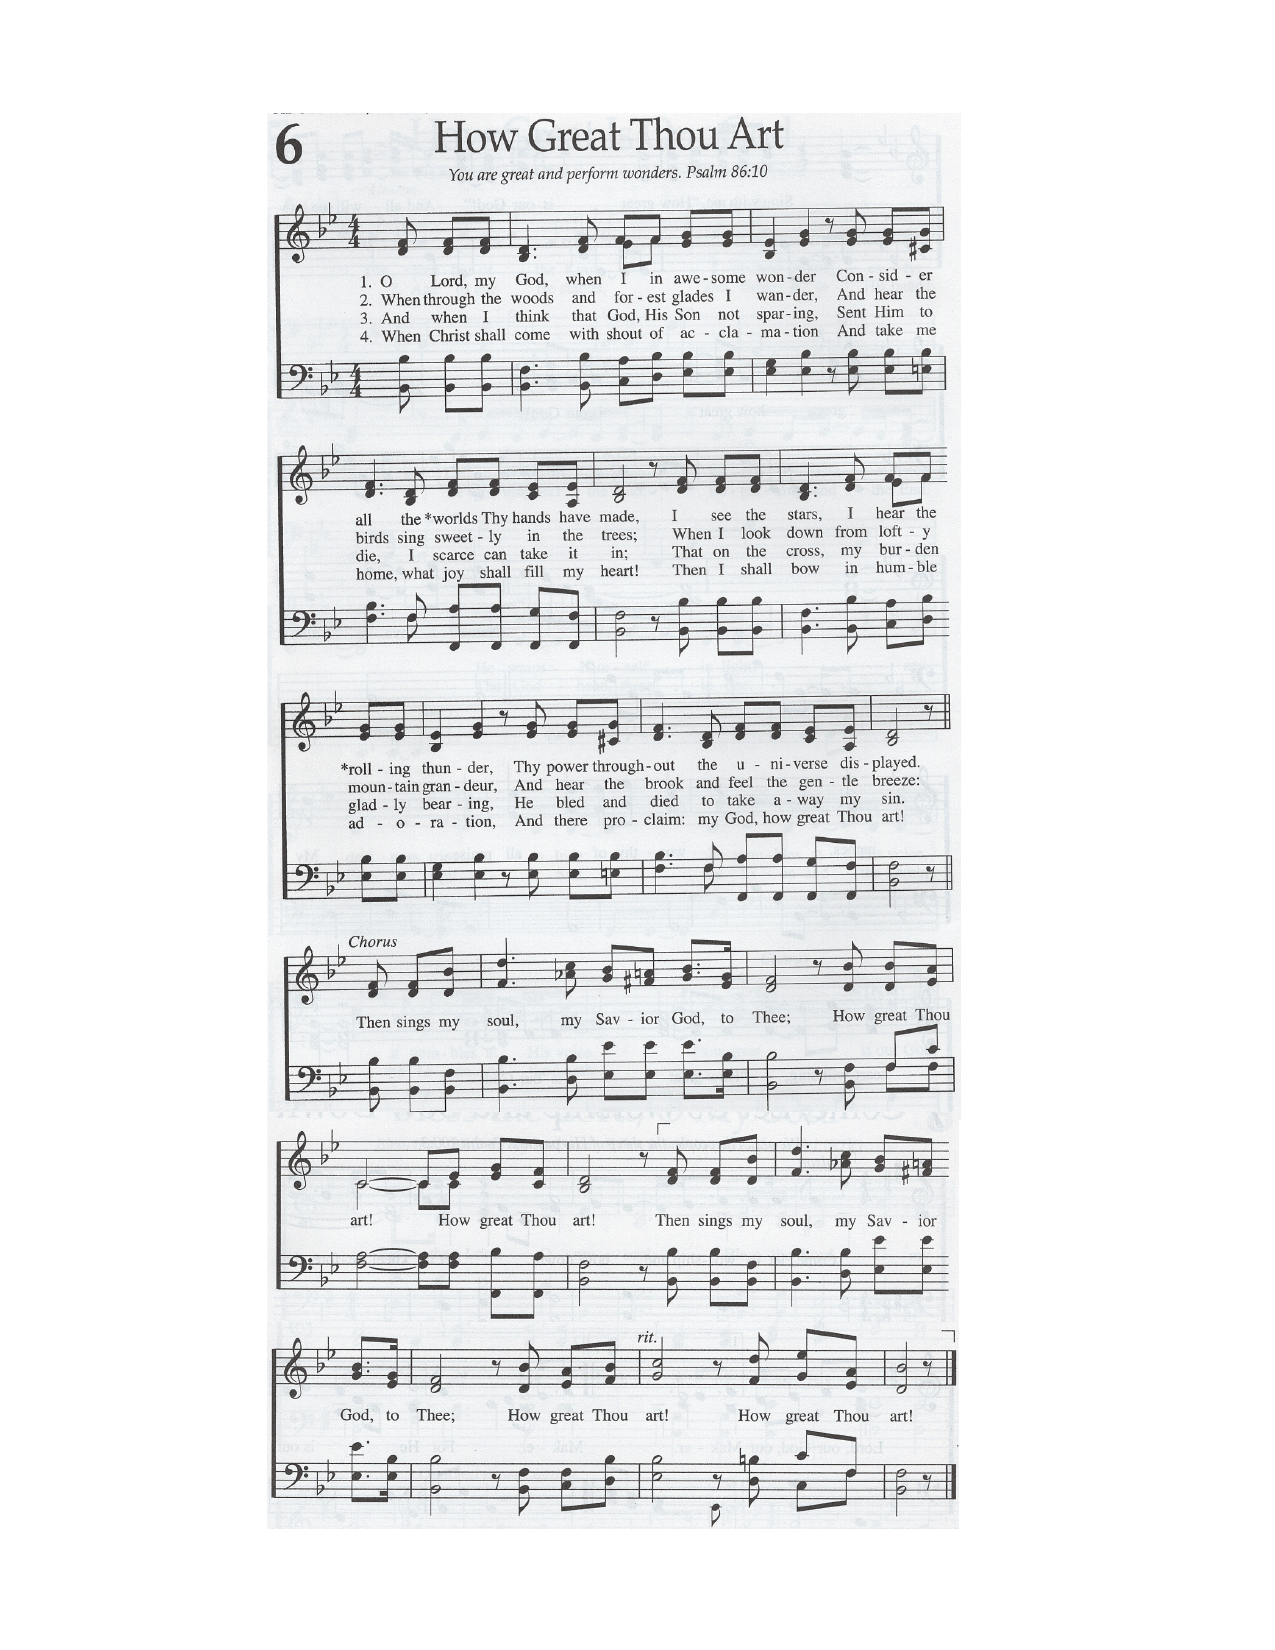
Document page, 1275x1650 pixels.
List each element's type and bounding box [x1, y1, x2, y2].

picture [266, 1388, 865, 1435]
picture [267, 113, 671, 680]
picture [267, 1125, 887, 1173]
